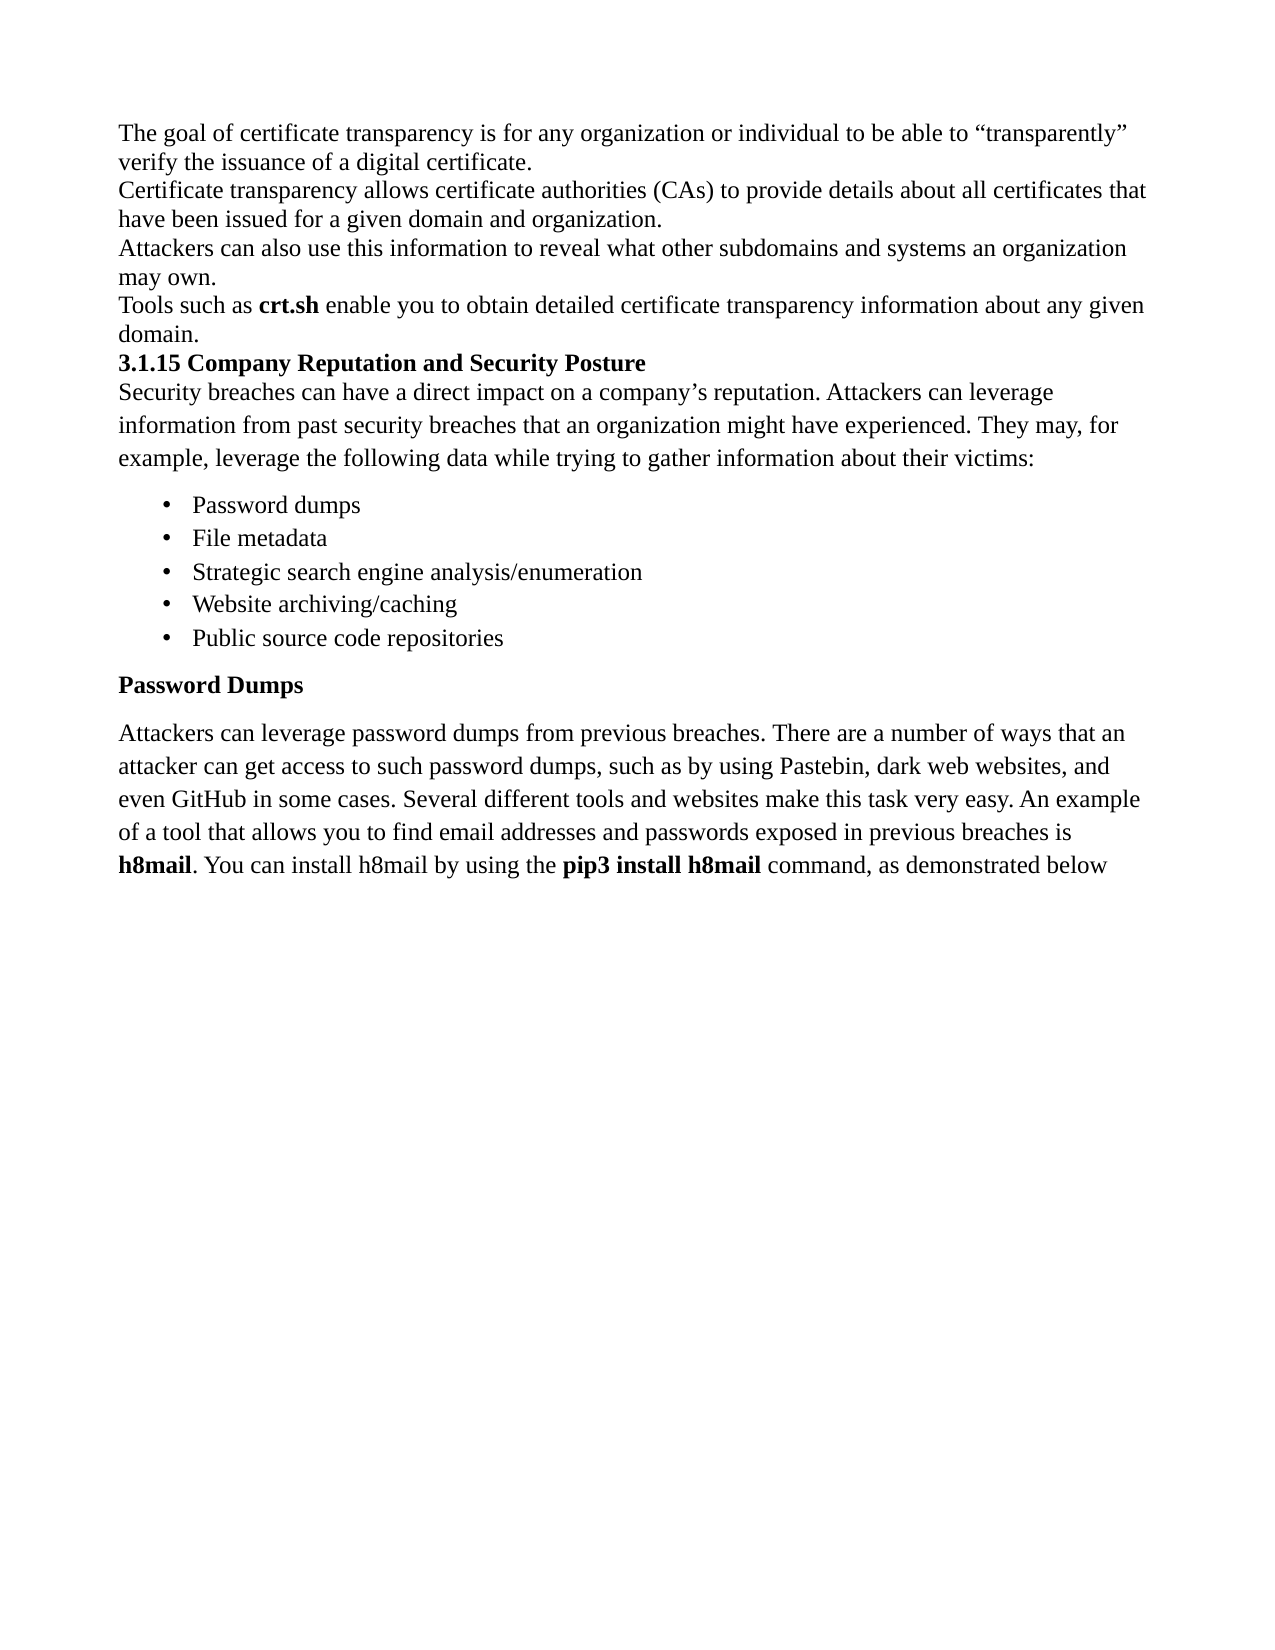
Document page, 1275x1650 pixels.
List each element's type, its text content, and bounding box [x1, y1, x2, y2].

list Strategic search engine analysis/enumeration [162, 557, 1157, 585]
text Attackers can also use this information to reveal what other subdomains and systems an organization may own. [118, 233, 1157, 291]
text 3.1.15 Company Reputation and Security Posture [118, 348, 1157, 377]
list Website archiving/caching [162, 589, 1157, 618]
text Certificate transparency allows certificate authorities (CAs) to provide details about all certificates that have been issued for a given domain and organization. [118, 176, 1157, 233]
list Public source code repositories [162, 623, 1157, 651]
text Password Dumps [118, 670, 1157, 699]
text The goal of certificate transparency is for any organization or individual to be able to “transparently” verify the issuance of a digital certificate. [118, 118, 1157, 176]
list Password dumps [162, 491, 1157, 519]
text Security breaches can have a direct impact on a company’s reputation. Attackers can leverage information from past security breaches that an organization might have experienced. They may, for example, leverage the following data while trying to gather information about their victims: [118, 377, 1157, 472]
text Tools such as crt.sh enable you to obtain detailed certificate transparency information about any given domain. [118, 291, 1157, 348]
list File metadata [162, 523, 1157, 552]
text Attackers can leverage password dumps from previous breaches. There are a number of ways that an attacker can get access to such password dumps, such as by using Pastebin, dark web websites, and even GitHub in some cases. Several different tools and websites make this task very easy. An example of a tool that allows you to find email addresses and passwords exposed in previous breaches is h8mail. You can install h8mail by using the pip3 install h8mail command, as demonstrated below [118, 718, 1157, 879]
